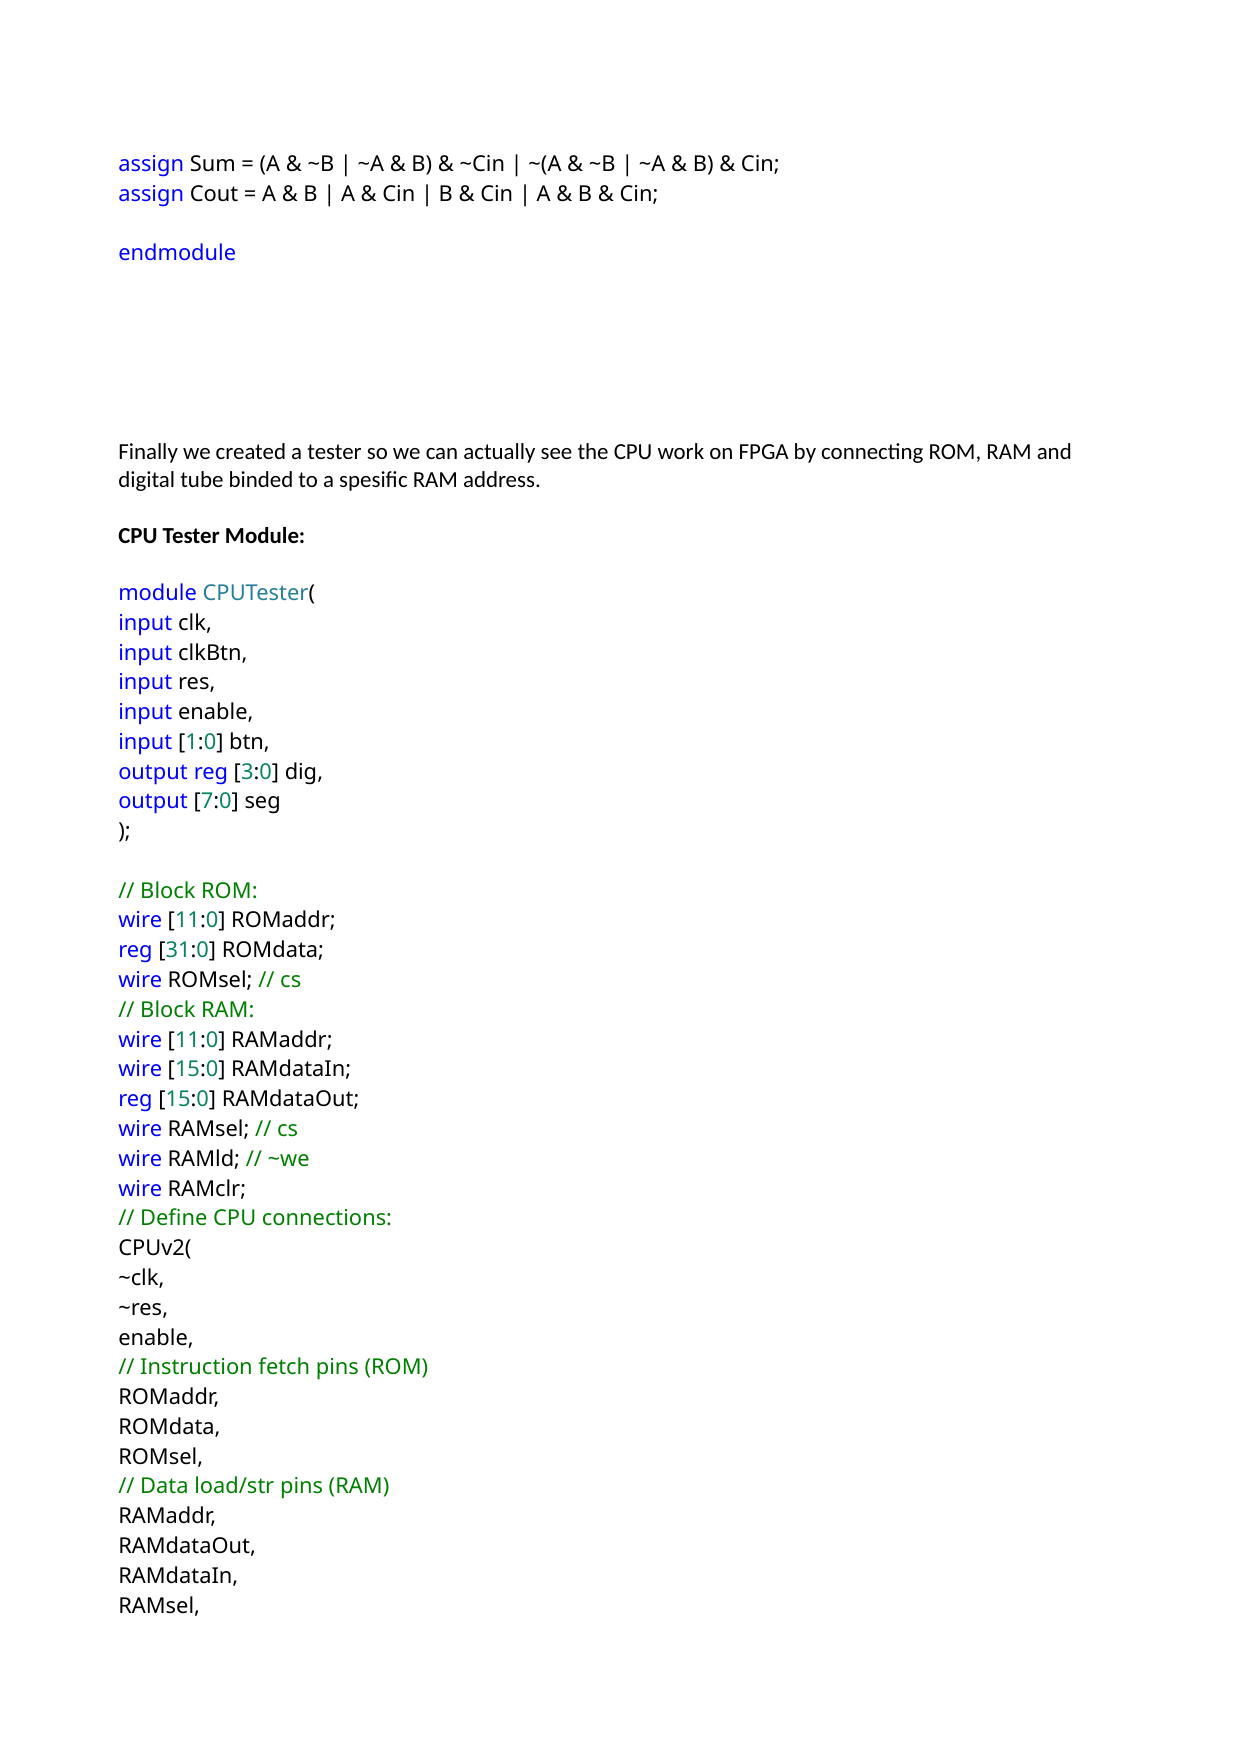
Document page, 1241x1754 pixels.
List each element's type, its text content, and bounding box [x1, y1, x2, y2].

text input clk, [118, 607, 1122, 636]
text assign Sum = (A & ~B | ~A & B) & ~Cin | ~(A & ~B | ~A & B) & Cin; [118, 148, 1122, 178]
text output reg [3:0] dig, [118, 756, 1122, 785]
text ROMsel, [118, 1441, 1122, 1471]
text wire RAMsel; // cs [118, 1113, 1122, 1143]
text reg [31:0] ROMdata; [118, 934, 1122, 964]
text module CPUTester( [118, 577, 1122, 607]
text CPUv2( [118, 1232, 1122, 1262]
text // Define CPU connections: [118, 1202, 1122, 1232]
text // Block RAM: [118, 994, 1122, 1024]
text input clkBtn, [118, 636, 1122, 666]
text // Data load/str pins (RAM) [118, 1471, 1122, 1500]
text RAMdataIn, [118, 1560, 1122, 1590]
text ~clk, [118, 1262, 1122, 1292]
text ROMdata, [118, 1411, 1122, 1441]
text wire RAMld; // ~we [118, 1143, 1122, 1173]
text ~res, [118, 1292, 1122, 1322]
text reg [15:0] RAMdataOut; [118, 1083, 1122, 1113]
text endmodule [118, 237, 1122, 267]
text output [7:0] seg [118, 785, 1122, 815]
text input [1:0] btn, [118, 726, 1122, 756]
text // Block ROM: [118, 875, 1122, 904]
text enable, [118, 1322, 1122, 1351]
text RAMaddr, [118, 1500, 1122, 1530]
text ROMaddr, [118, 1381, 1122, 1411]
text Finally we created a tester so we can actually see the CPU work on FPGA by connecting ROM, RAM and digital tube binded to a spesific RAM address. [118, 437, 1122, 493]
text wire [11:0] ROMaddr; [118, 904, 1122, 934]
text RAMdataOut, [118, 1530, 1122, 1560]
text RAMsel, [118, 1590, 1122, 1619]
text wire ROMsel; // cs [118, 964, 1122, 994]
text ); [118, 815, 1122, 845]
text assign Cout = A & B | A & Cin | B & Cin | A & B & Cin; [118, 178, 1122, 207]
text wire [11:0] RAMaddr; [118, 1024, 1122, 1053]
text // Instruction fetch pins (ROM) [118, 1351, 1122, 1381]
text input res, [118, 666, 1122, 696]
text wire RAMclr; [118, 1173, 1122, 1202]
text input enable, [118, 696, 1122, 726]
text CPU Tester Module: [118, 521, 1122, 549]
text wire [15:0] RAMdataIn; [118, 1053, 1122, 1083]
